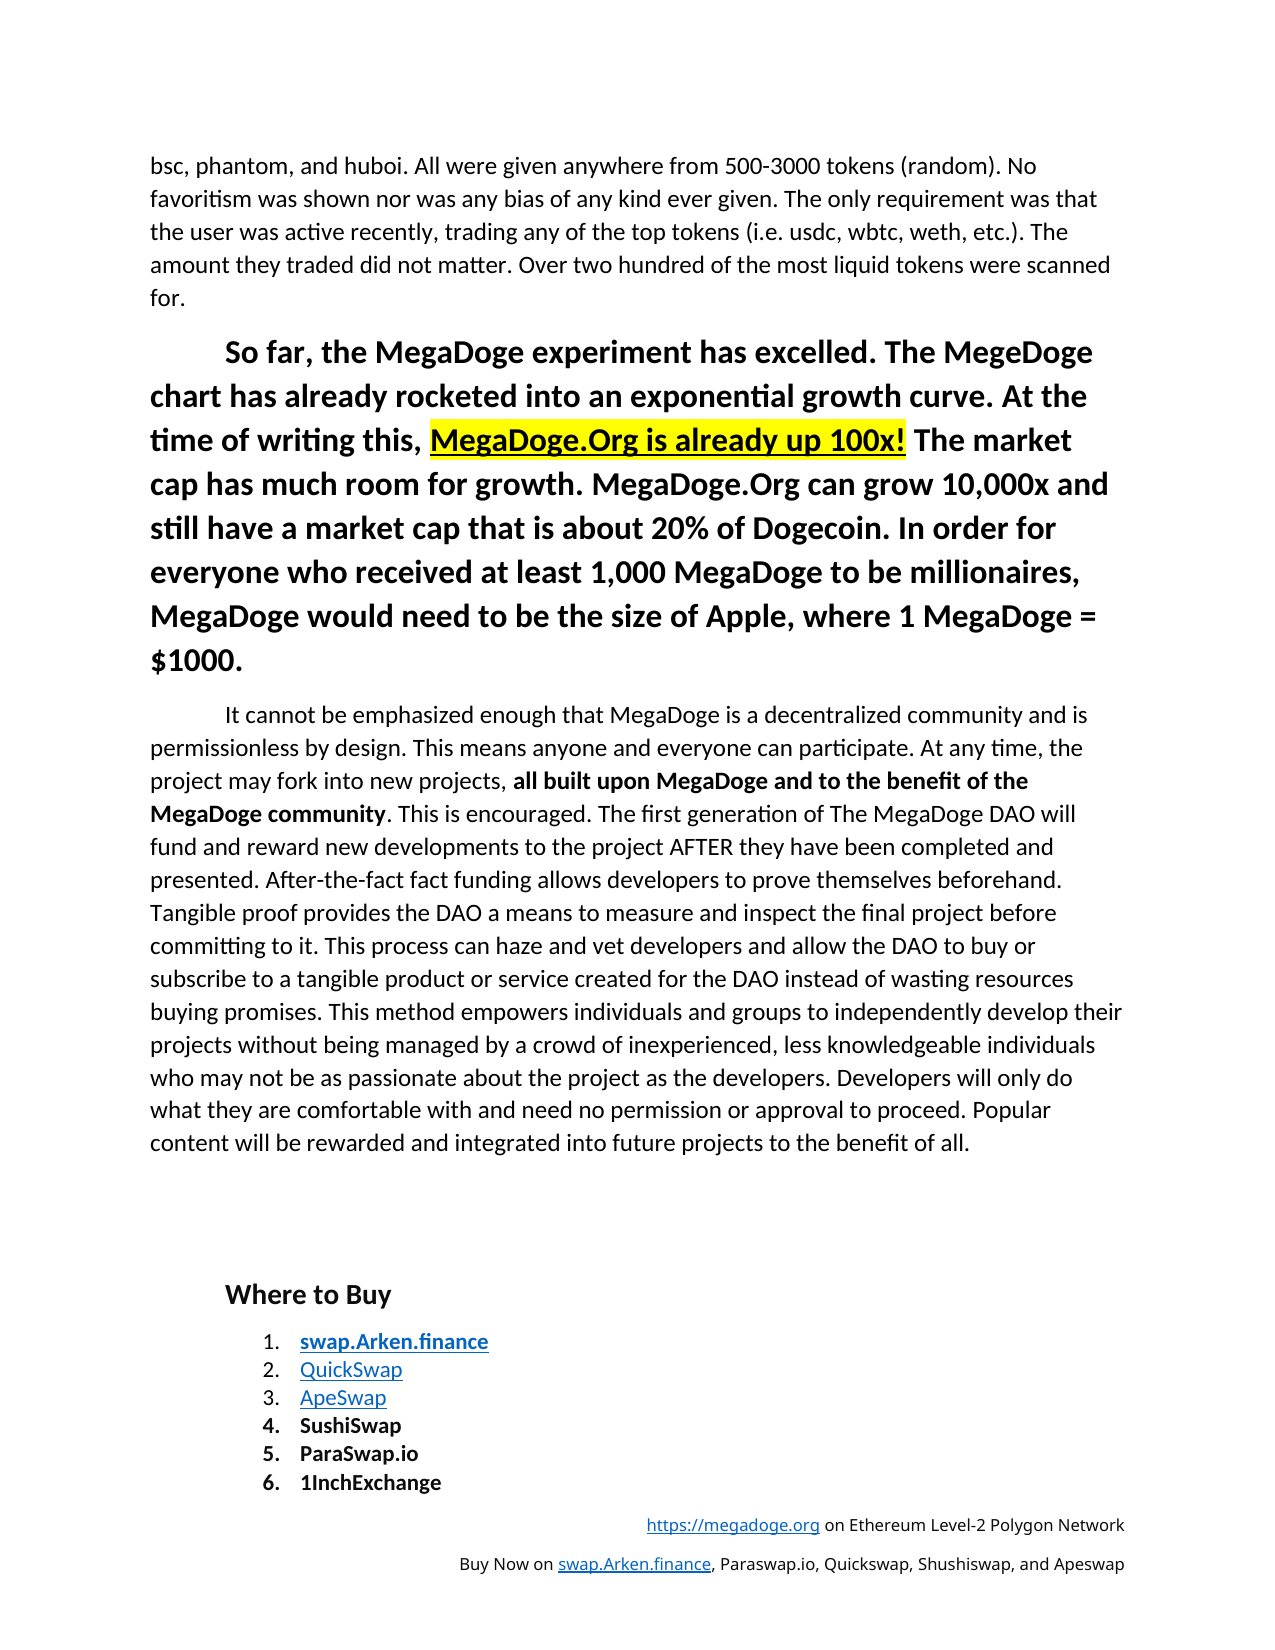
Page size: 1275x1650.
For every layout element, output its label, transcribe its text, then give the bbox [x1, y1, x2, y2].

list QuickSwap [262, 1356, 1125, 1383]
list ApeSwap [262, 1383, 1125, 1412]
text It cannot be emphasized enough that MegaDoge is a decentralized community and is permissionless by design. This means anyone and everyone can participate. At any time, the project may fork into new projects, all built upon MegaDoge and to the benefit of the MegaDoge community. This is encouraged. The first generation of The MegaDoge DAO will fund and reward new developments to the project AFTER they have been completed and presented. After-the-fact fact funding allows developers to prove themselves beforehand. Tangible proof provides the DAO a means to measure and inspect the final project before committing to it. This process can haze and vet developers and allow the DAO to buy or subscribe to a tangible product or service created for the DAO instead of wasting resources buying promises. This method empowers individuals and groups to independently develop their projects without being managed by a crowd of inexperienced, less knowledgeable individuals who may not be as passionate about the project as the developers. Developers will only do what they are comfortable with and need no permission or approval to proceed. Popular content will be rewarded and integrated into future projects to the benefit of all. [150, 699, 1125, 1158]
text bsc, phantom, and huboi. All were given anywhere from 500-3000 tokens (random). No favoritism was shown nor was any bias of any kind ever given. The only requirement was that the user was active recently, trading any of the top tokens (i.e. usdc, wbtc, weth, etc.). The amount they traded did not matter. Over two hundred of the most liquid tokens were scanned for. [150, 150, 1125, 312]
list ParaSwap.io [262, 1439, 1125, 1468]
text Where to Buy [150, 1276, 1125, 1312]
text So far, the MegaDoge experiment has excelled. The MegeDoge chart has already rocketed into an exponential growth curve. At the time of writing this, MegaDoge.Org is already up 100x! The market cap has much room for growth. MegaDoge.Org can grow 10,000x and still have a market cap that is about 20% of Dogecoin. In order for everyone who received at least 1,000 MegaDoge to be millionaires, MegaDoge would need to be the size of Apple, where 1 MegaDoge = $1000. [150, 331, 1125, 680]
list swap.Arken.finance [262, 1327, 1125, 1356]
list SushiSwap [262, 1412, 1125, 1439]
list 1InchExchange [262, 1468, 1125, 1496]
